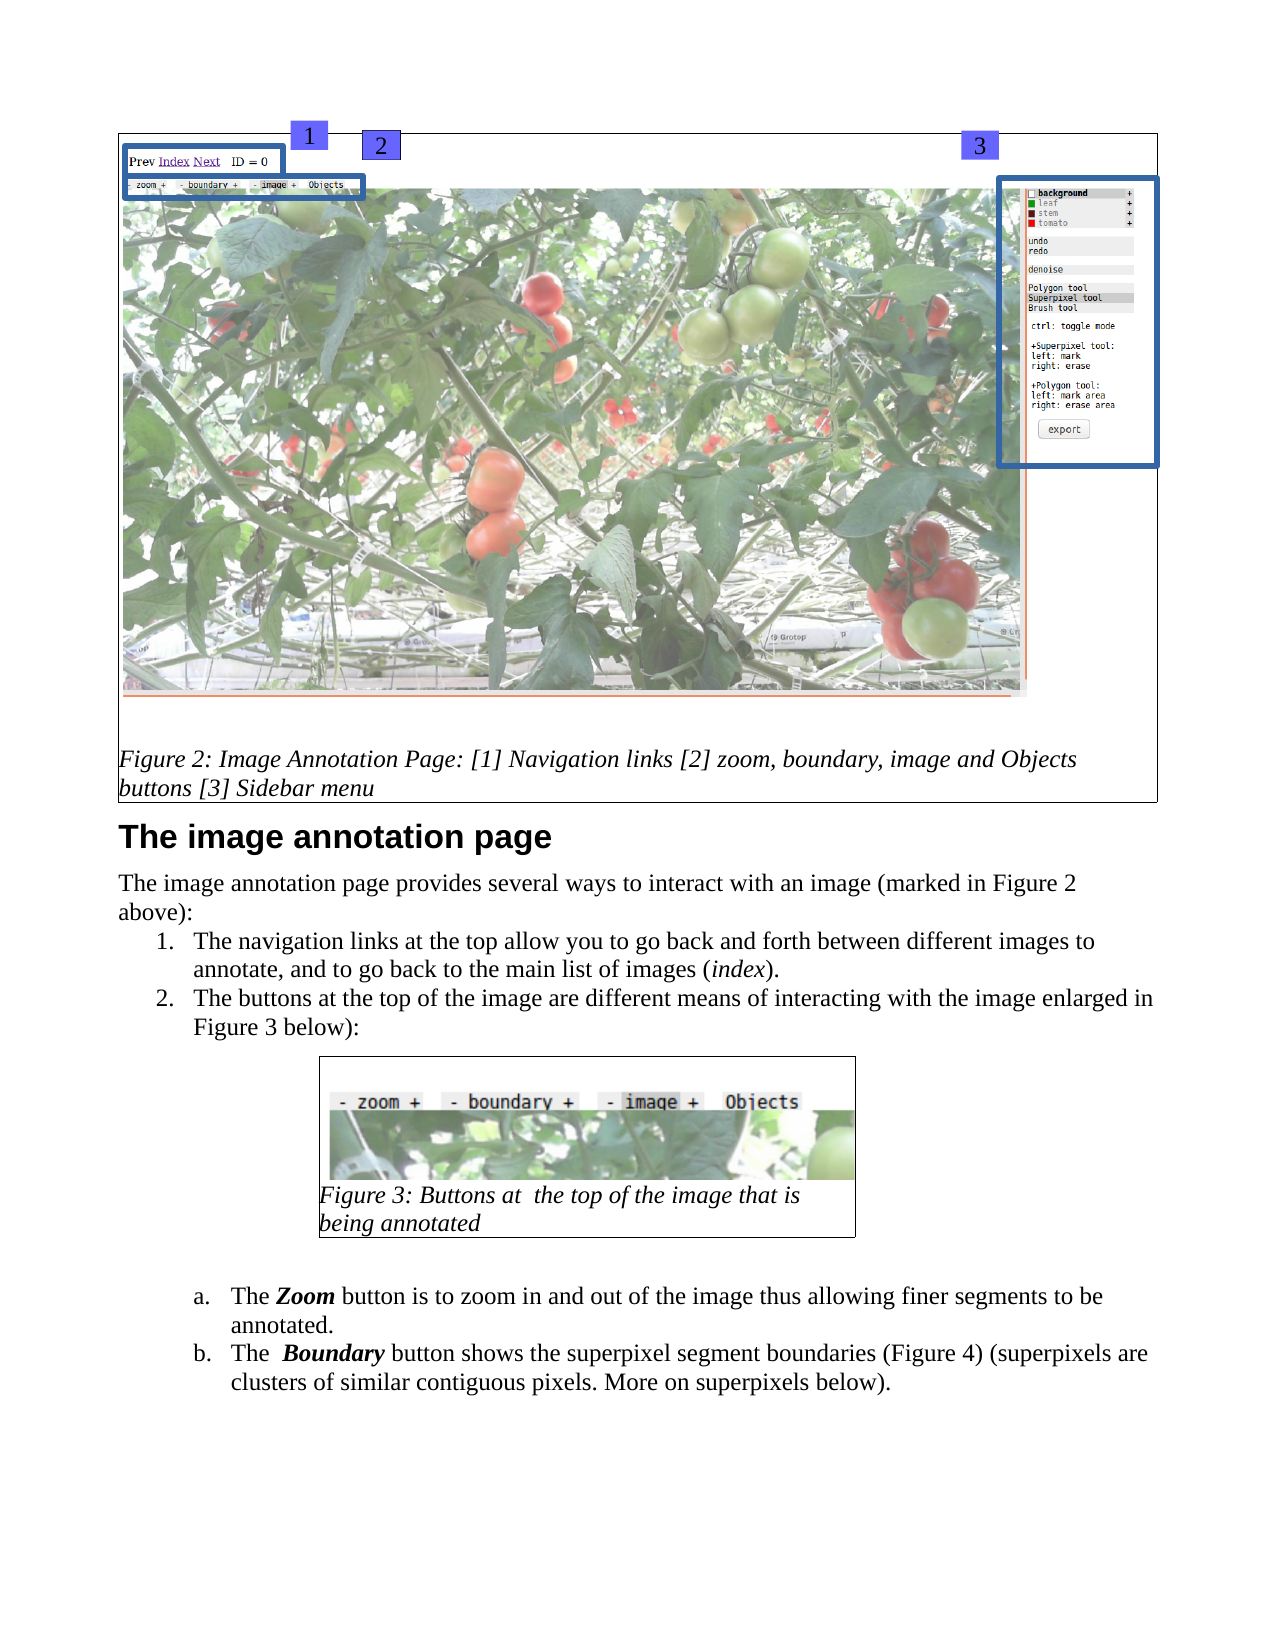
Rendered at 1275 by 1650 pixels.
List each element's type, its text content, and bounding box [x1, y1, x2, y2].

list Figure 3: Buttons at the top of the image that is being annotated [320, 1180, 855, 1237]
list The navigation links at the top allow you to go back and forth between different images to annotate, and to go back to the main list of images (index). [156, 926, 1157, 983]
subtitle [999, 134, 1157, 145]
picture [128, 179, 360, 195]
text The image annotation page provides several ways to interact with an image (marked in Figure 2 above): [118, 868, 1157, 926]
picture [128, 149, 280, 173]
picture [320, 1068, 855, 1180]
subtitle [119, 134, 290, 145]
text Figure 2: Image Annotation Page: [1] Navigation links [2] zoom, boundary, image and Objects buttons [3] Sidebar menu [119, 745, 1157, 802]
list The buttons at the top of the image are different means of interacting with the image enlarged in Figure 3 below): [156, 983, 1157, 1041]
subtitle [118, 118, 1157, 133]
subtitle [401, 134, 961, 145]
subtitle The image annotation page [118, 803, 1157, 856]
list The Boundary button shows the superpixel segment boundaries (Figure 4) (superpixels are clusters of similar contiguous pixels. More on superpixels below). [193, 1338, 1157, 1396]
picture [1002, 181, 1154, 463]
list The Zoom button is to zoom in and out of the image thus allowing finer segments to be annotated. [193, 1281, 1157, 1338]
picture [119, 145, 1157, 745]
